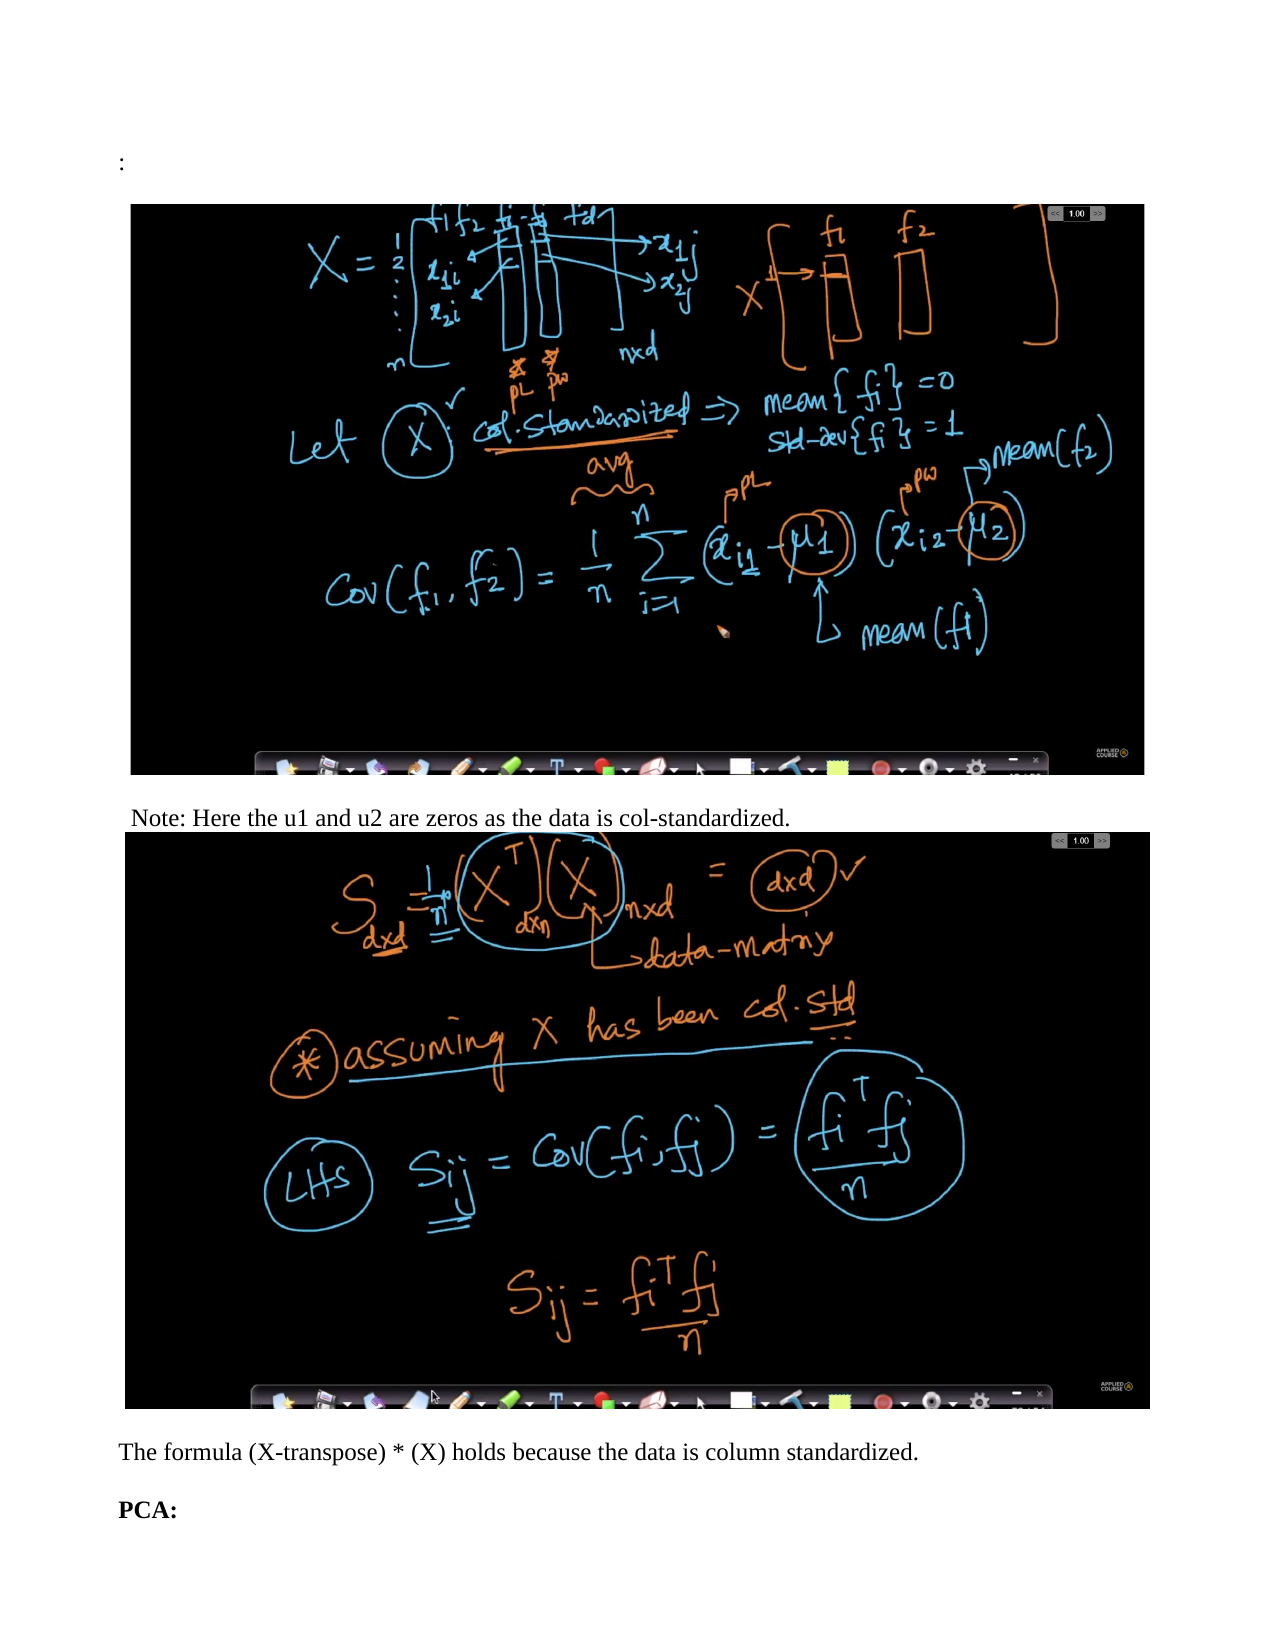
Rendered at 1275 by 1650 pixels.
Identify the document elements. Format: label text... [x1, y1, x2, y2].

text Note: Here the u1 and u2 are zeros as the data is col-standardized. [118, 803, 1157, 832]
text PCA: [118, 1495, 1157, 1523]
picture [130, 204, 1145, 775]
text The formula (X-transpose) * (X) holds because the data is column standardized. [118, 1437, 1157, 1466]
text : [118, 147, 1157, 176]
picture [125, 832, 1150, 1409]
